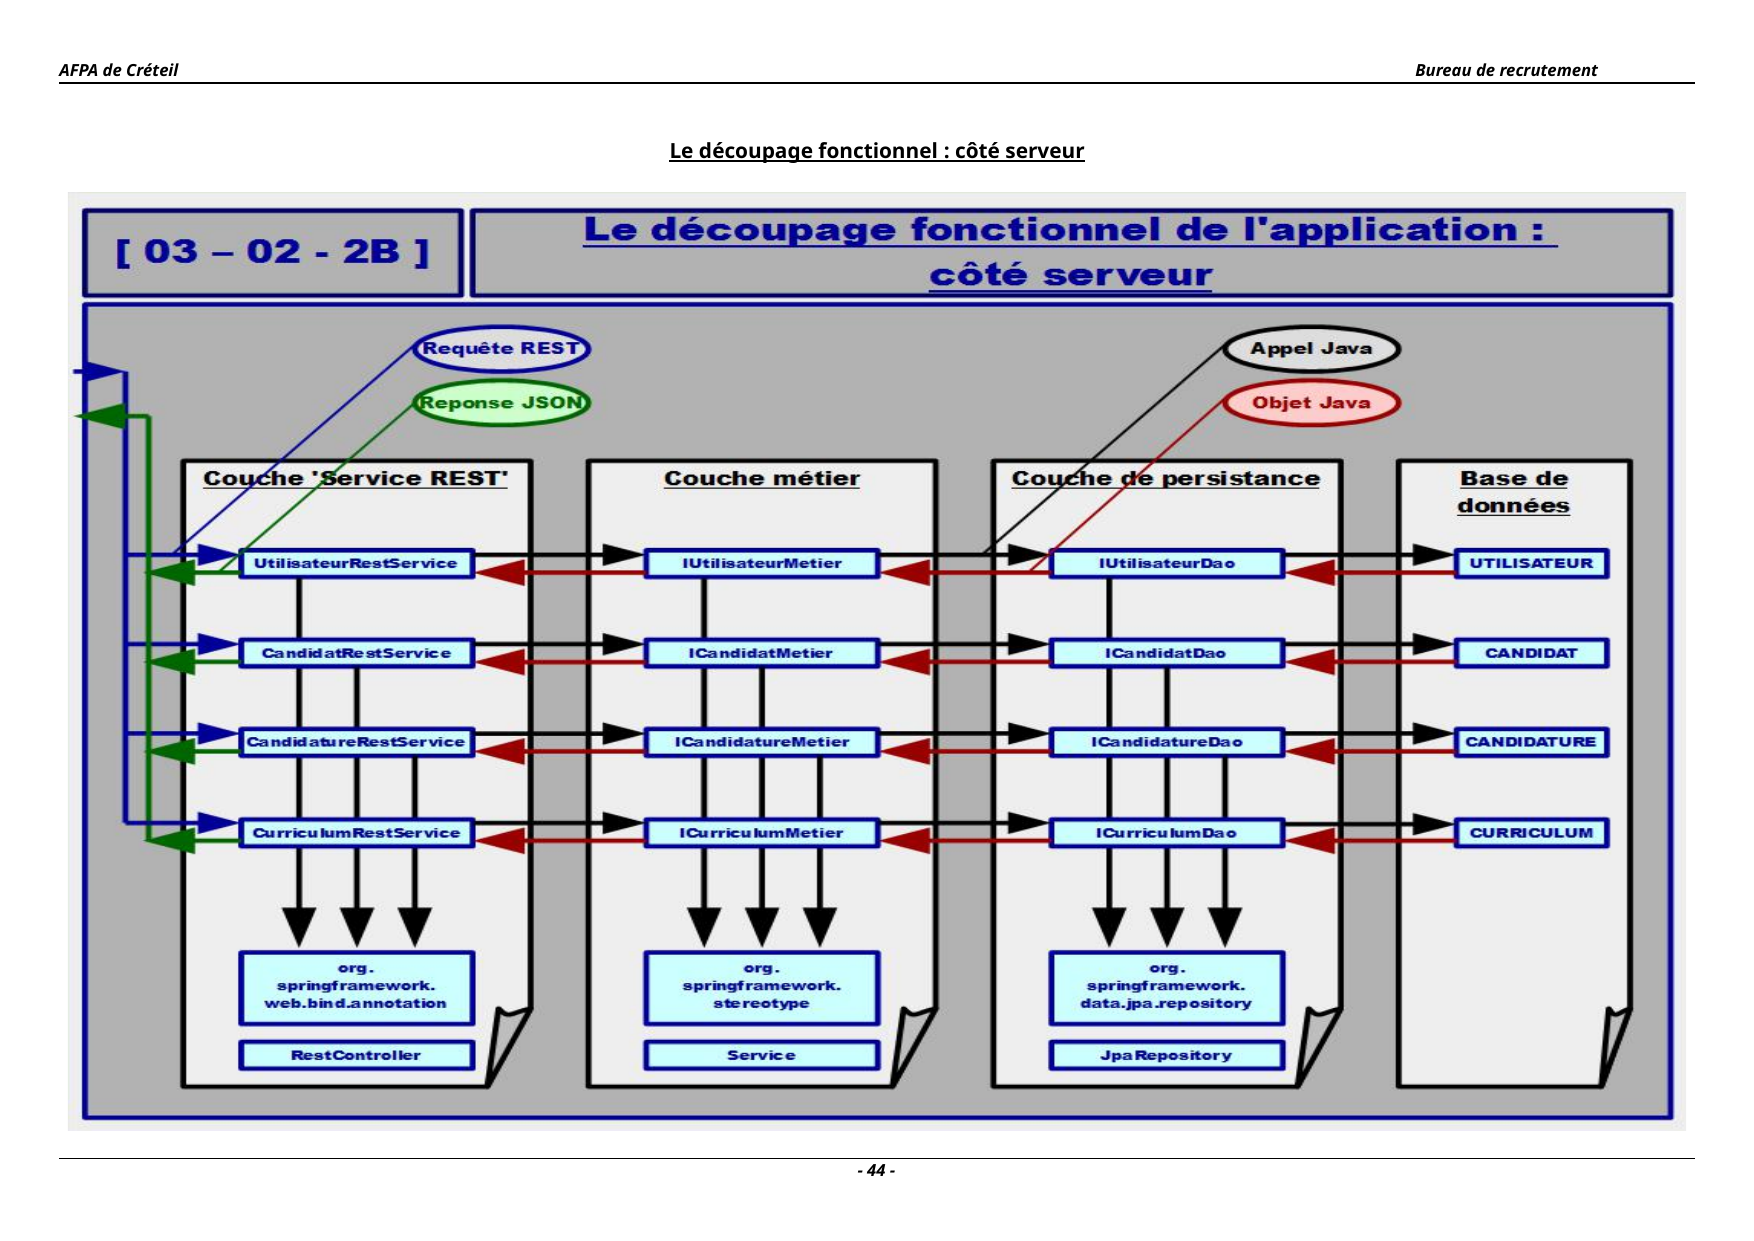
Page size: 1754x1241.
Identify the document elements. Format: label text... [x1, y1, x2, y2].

picture [67, 192, 1687, 1131]
text Le découpage fonctionnel : côté serveur [59, 136, 1695, 164]
